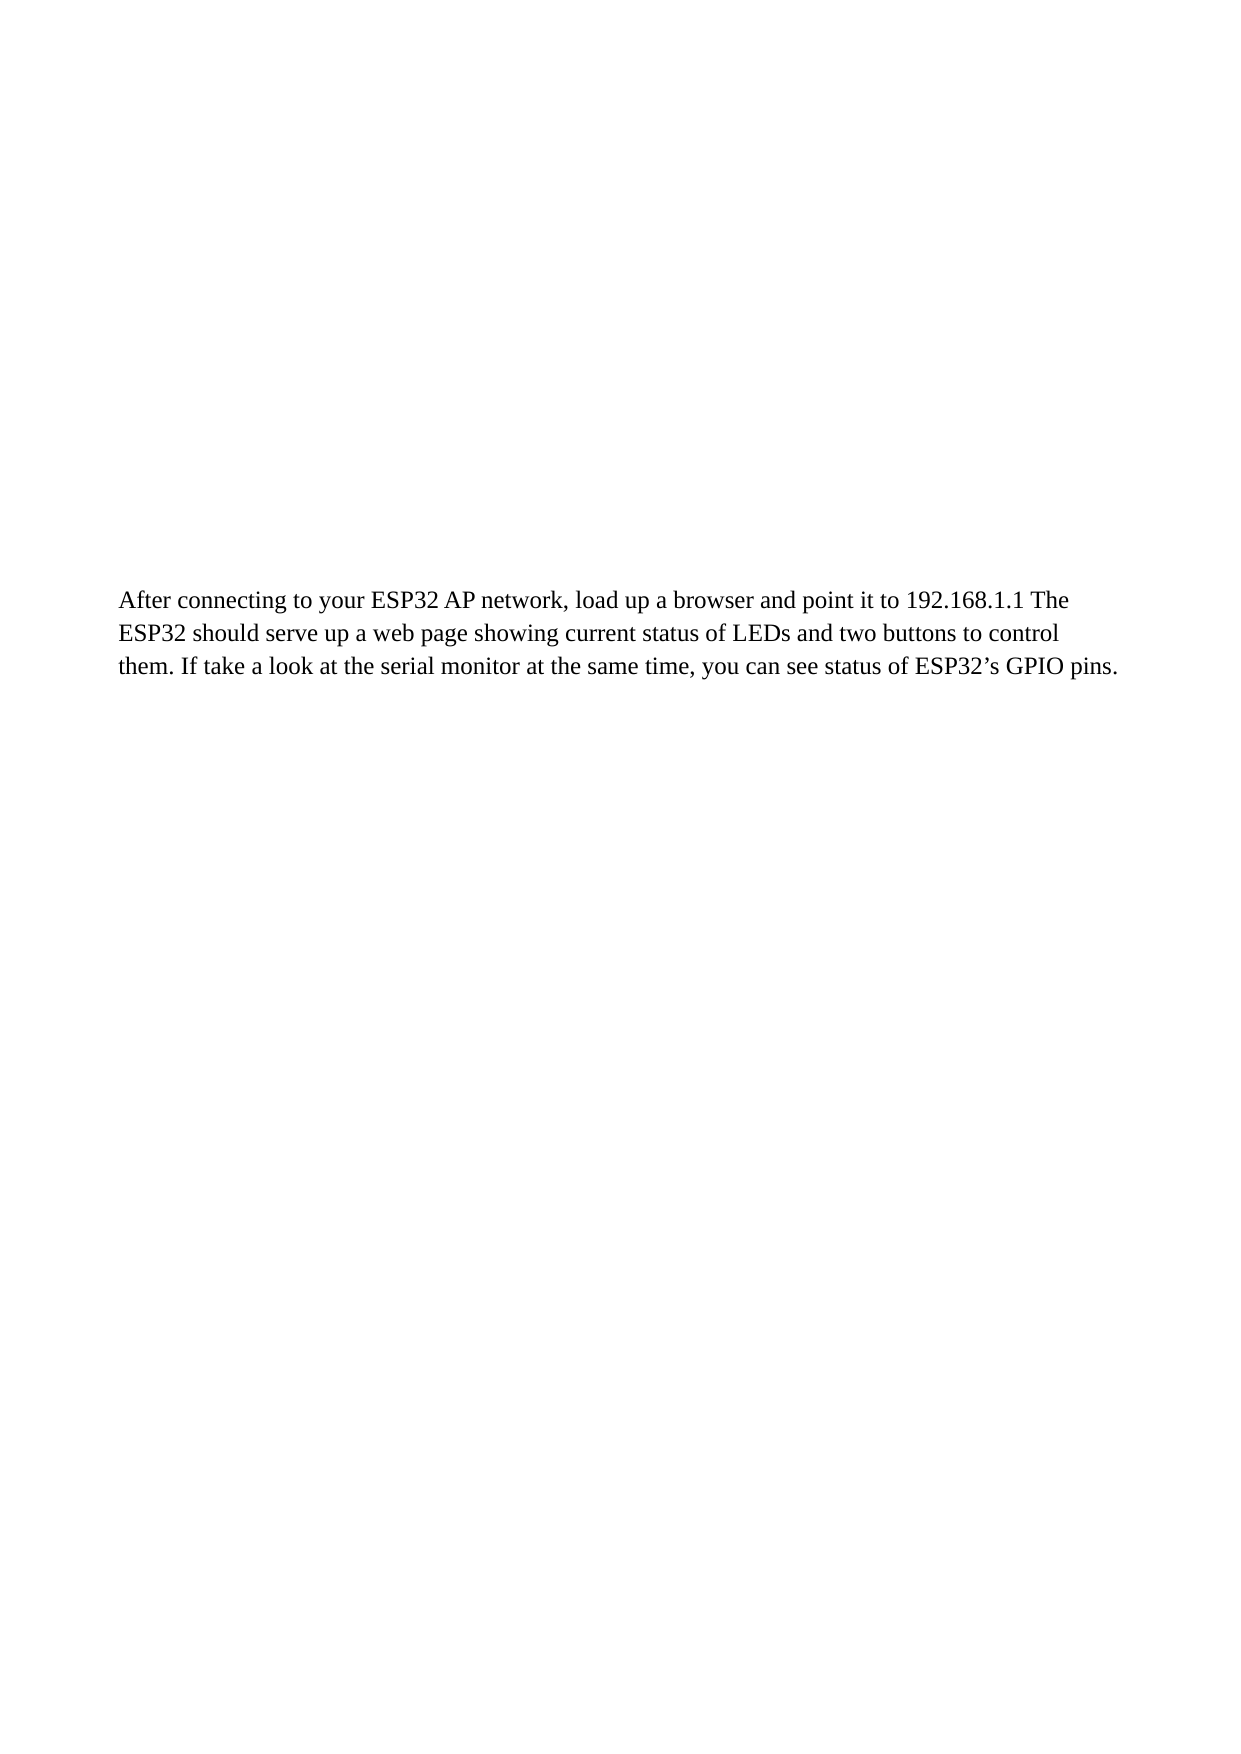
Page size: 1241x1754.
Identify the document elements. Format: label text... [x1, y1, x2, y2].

text After connecting to your ESP32 AP network, load up a browser and point it to 192.168.1.1 The ESP32 should serve up a web page showing current status of LEDs and two buttons to control them. If take a look at the serial monitor at the same time, you can see status of ESP32’s GPIO pins. [118, 585, 1122, 680]
